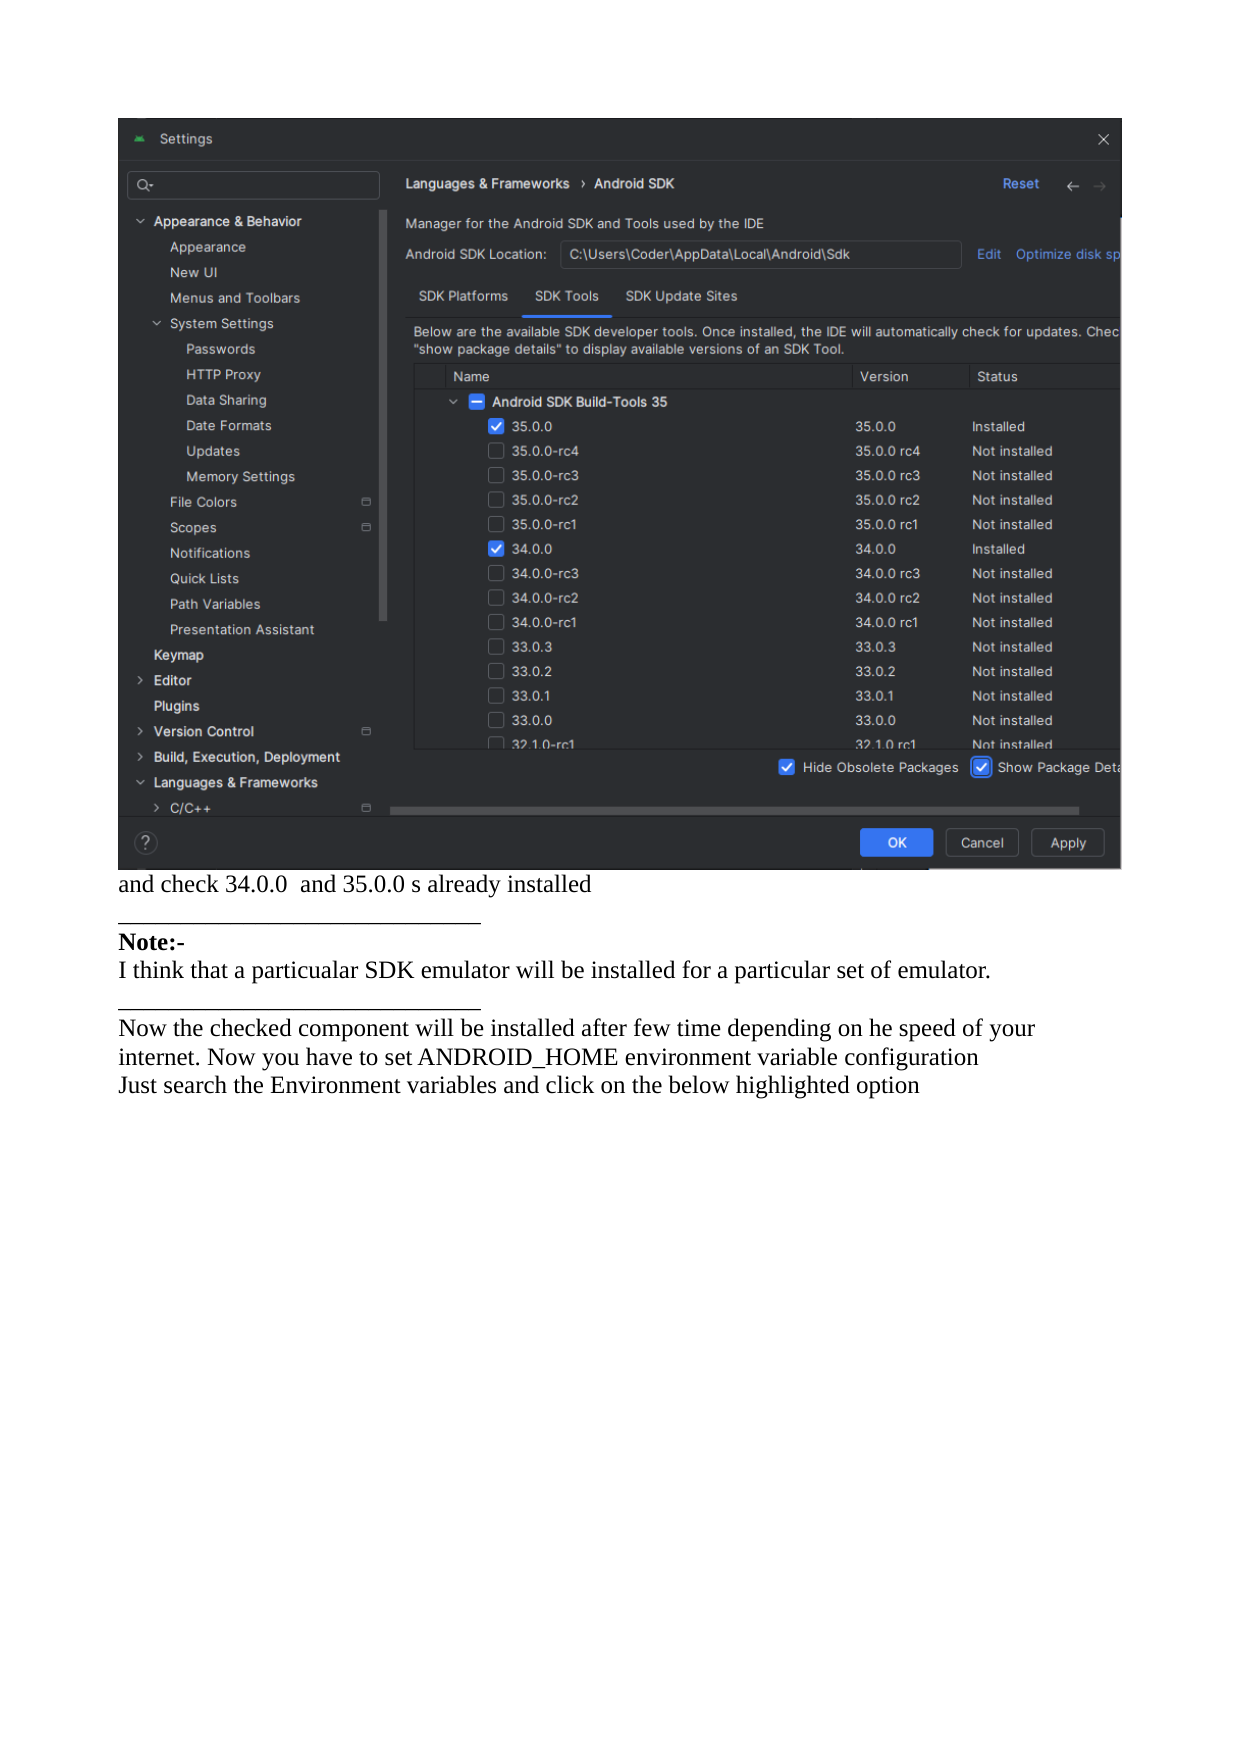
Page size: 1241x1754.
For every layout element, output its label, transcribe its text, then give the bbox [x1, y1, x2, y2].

text I think that a particualar SDK emulator will be installed for a particular set of emulator. [118, 955, 1122, 984]
text Now the checked component will be installed after few time depending on he speed of your internet. Now you have to set ANDROID_HOME environment variable configuration [118, 1013, 1122, 1070]
text and check 34.0.0 and 35.0.0 s already installed [118, 870, 1122, 898]
text _____________________________ [118, 898, 1122, 927]
picture [118, 118, 1122, 870]
text Just search the Environment variables and click on the below highlighted option [118, 1070, 1122, 1099]
text Note:- [118, 927, 1122, 955]
text _____________________________ [118, 984, 1122, 1013]
